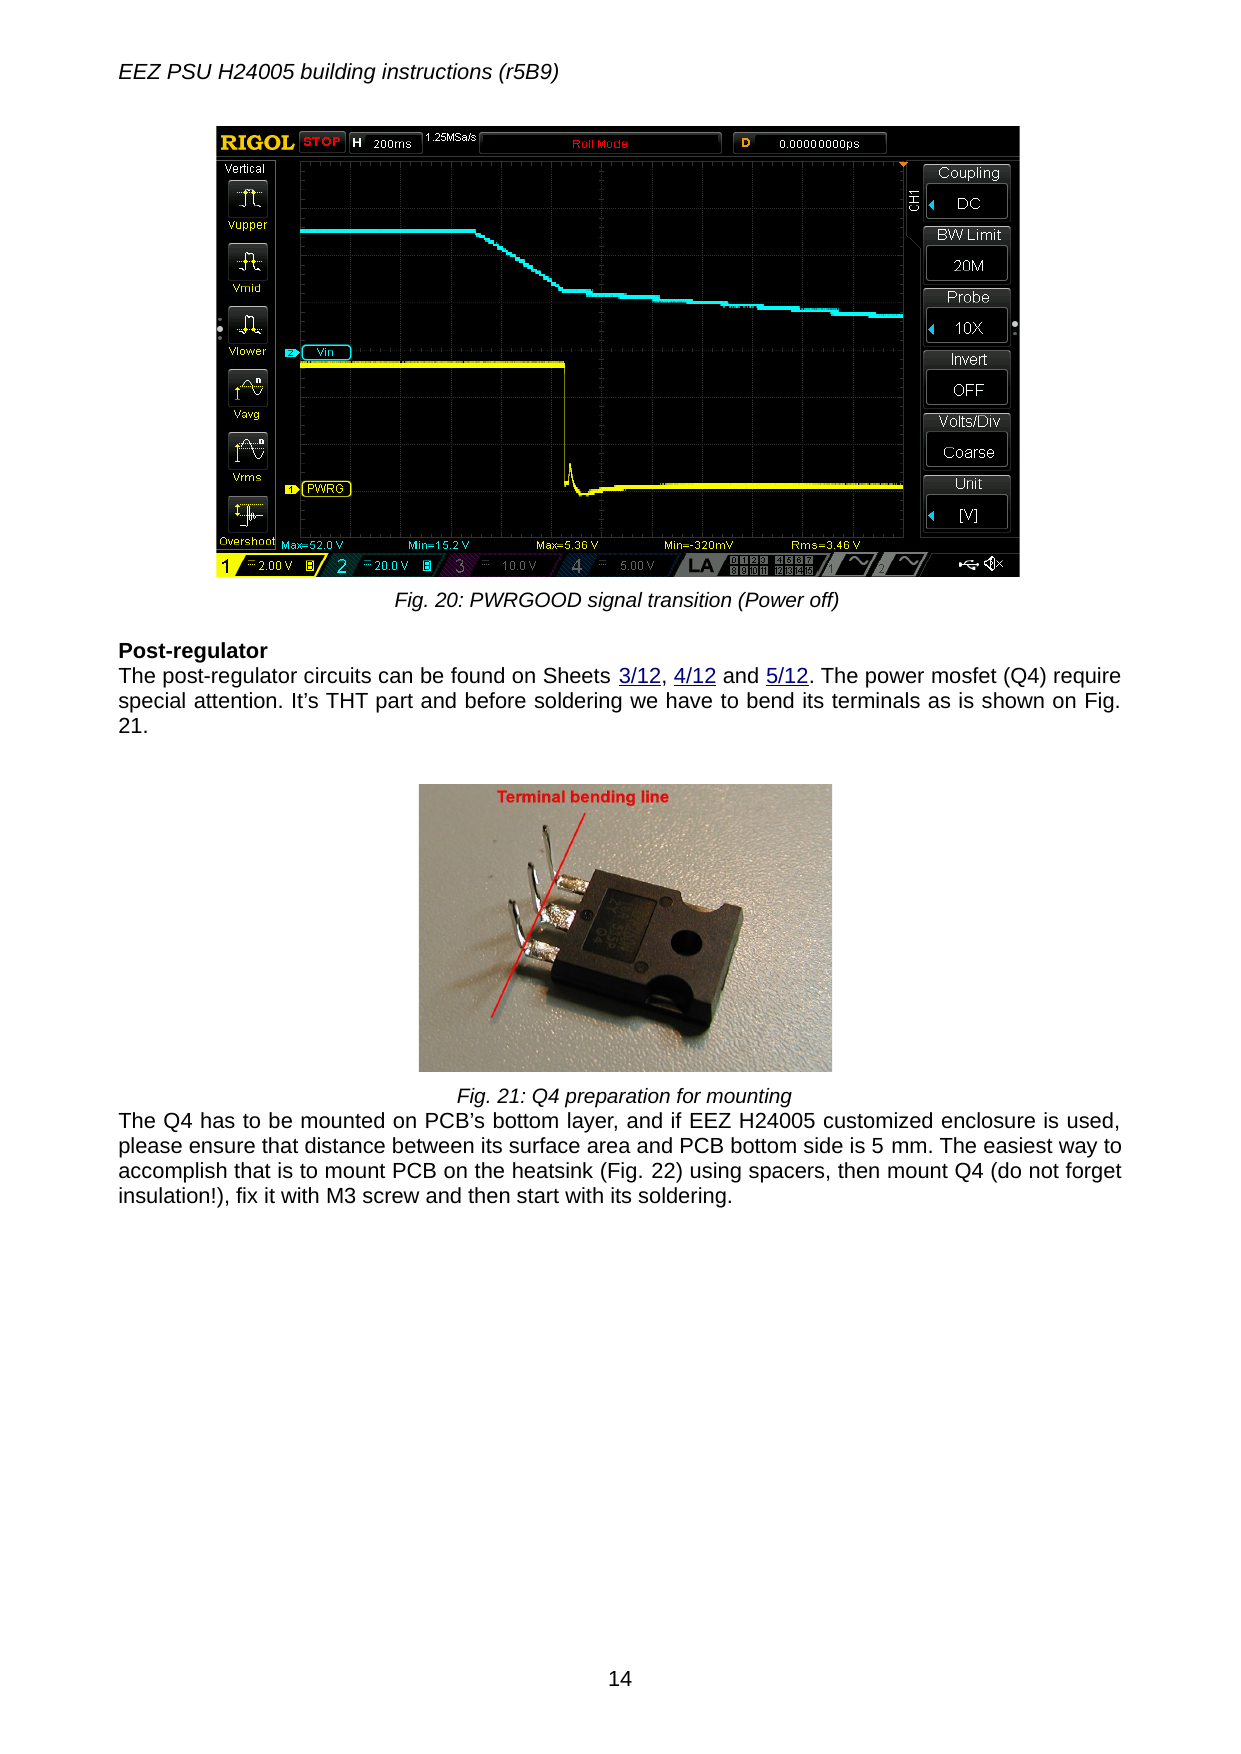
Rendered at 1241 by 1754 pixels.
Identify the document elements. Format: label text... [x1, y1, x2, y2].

picture [418, 784, 833, 1072]
text The post-regulator circuits can be found on Sheets 3/12, 4/12 and 5/12. The power mosfet (Q4) require special attention. It’s THT part and before soldering we have to bend its terminals as is shown on Fig. 21. [118, 663, 1122, 738]
text Post-regulator [118, 637, 1122, 663]
picture [216, 126, 1020, 577]
text The Q4 has to be mounted on PCB’s bottom layer, and if EEZ H24005 customized enclosure is used, please ensure that distance between its surface area and PCB bottom side is 5 mm. The easiest way to accomplish that is to mount PCB on the heatsink (Fig. 22) using spacers, then mount Q4 (do not forget insulation!), fix it with M3 screw and then start with its soldering. [118, 763, 1122, 1208]
text Fig. 20: PWRGOOD signal transition (Power off) [216, 577, 1019, 612]
text Fig. 21: Q4 preparation for mounting [419, 1072, 832, 1107]
